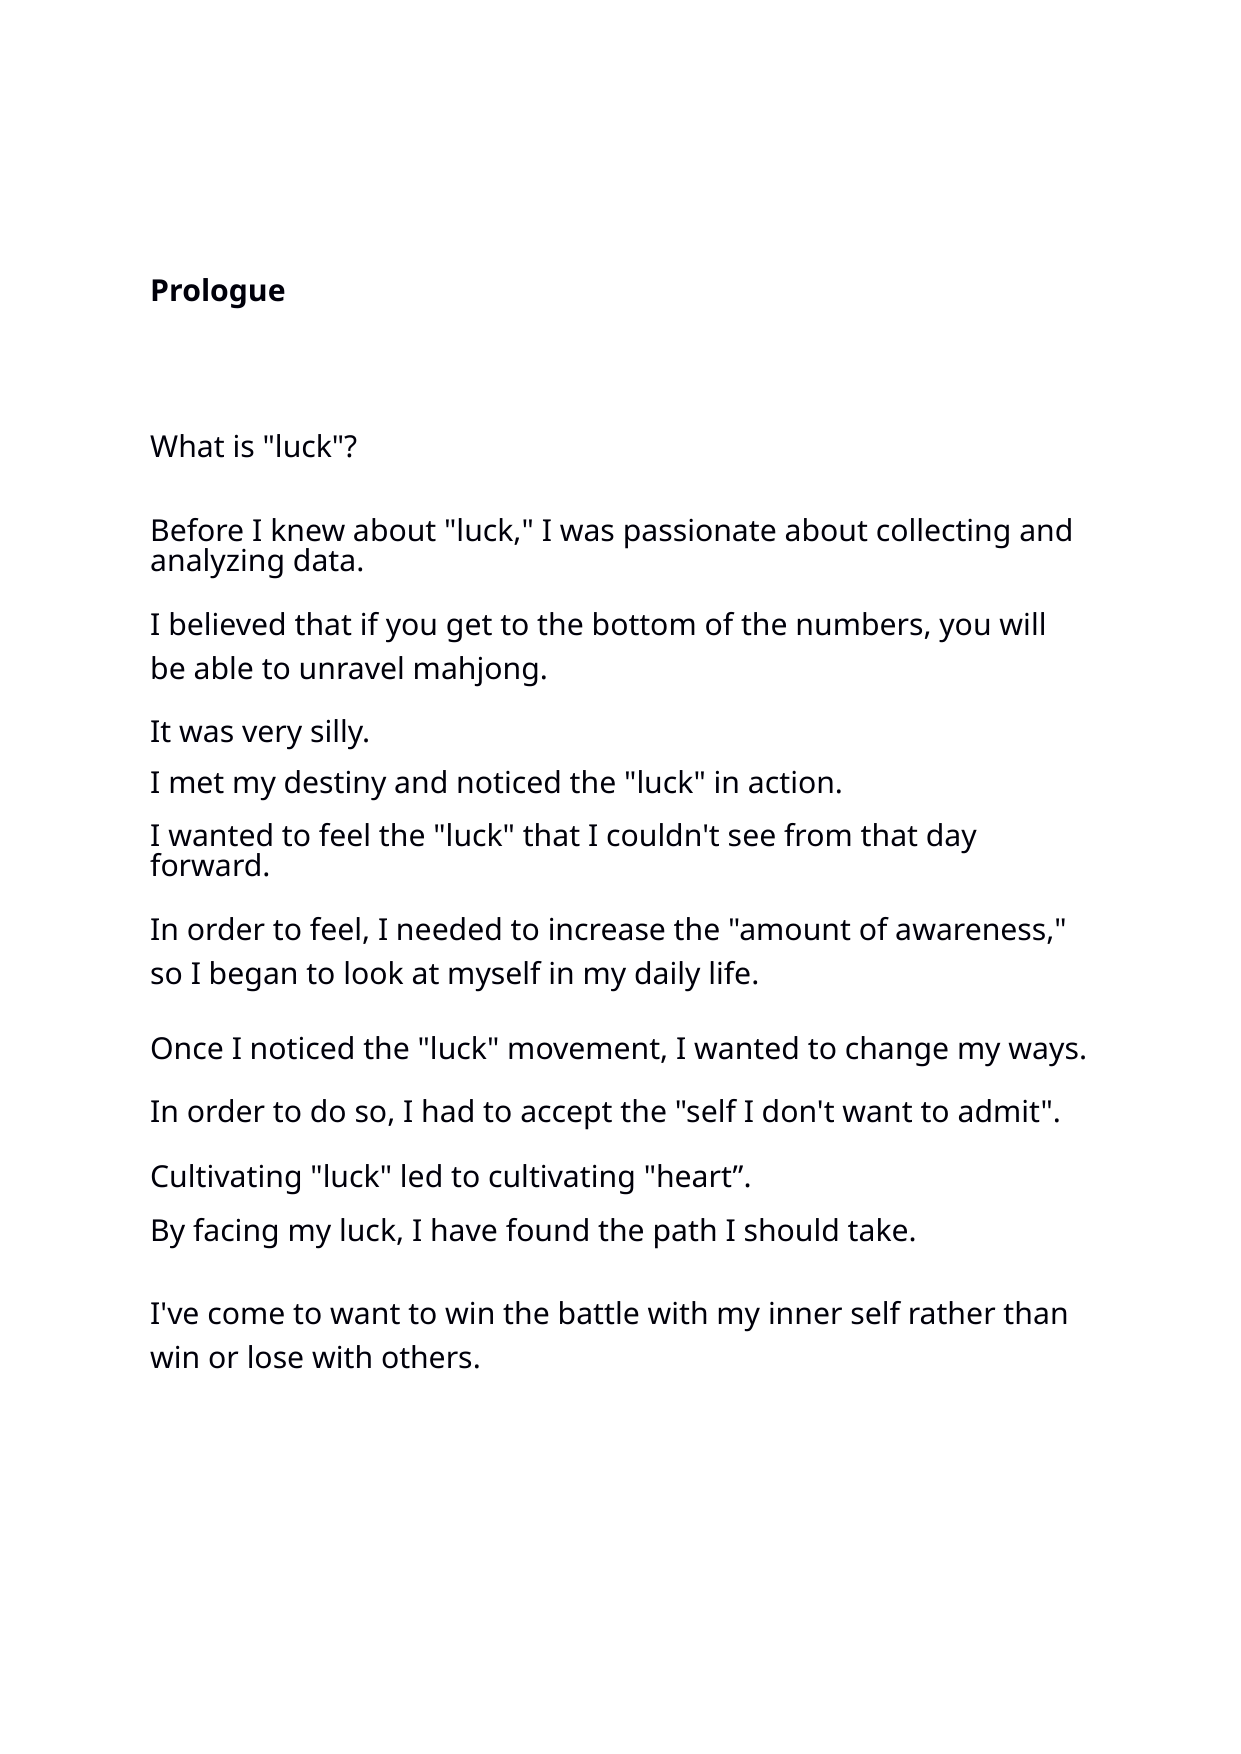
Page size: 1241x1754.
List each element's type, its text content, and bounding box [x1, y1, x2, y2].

text Cultivating "luck" led to cultivating "heart”. [150, 1152, 1050, 1197]
text I believed that if you get to the bottom of the numbers, you will be able to unravel mahjong. [150, 600, 1079, 688]
text I wanted to feel the "luck" that I couldn't see from that day forward. [150, 822, 1090, 883]
text Prologue [150, 278, 1090, 308]
text Once I noticed the "luck" movement, I wanted to change my ways. [150, 1035, 1090, 1065]
text I've come to want to win the battle with my inner self rather than win or lose with others. [150, 1289, 1079, 1377]
text Before I knew about "luck," I was passionate about collecting and analyzing data. [150, 517, 1090, 578]
text In order to feel, I needed to increase the "amount of awareness," so I began to look at myself in my daily life. [150, 905, 1079, 993]
text What is "luck"? [150, 433, 1090, 463]
text By facing my luck, I have found the path I should take. [150, 1217, 1090, 1248]
text In order to do so, I had to accept the "self I don't want to admit". [150, 1088, 1079, 1132]
text It was very silly. [150, 718, 1090, 749]
text I met my destiny and noticed the "luck" in action. [150, 770, 1090, 800]
